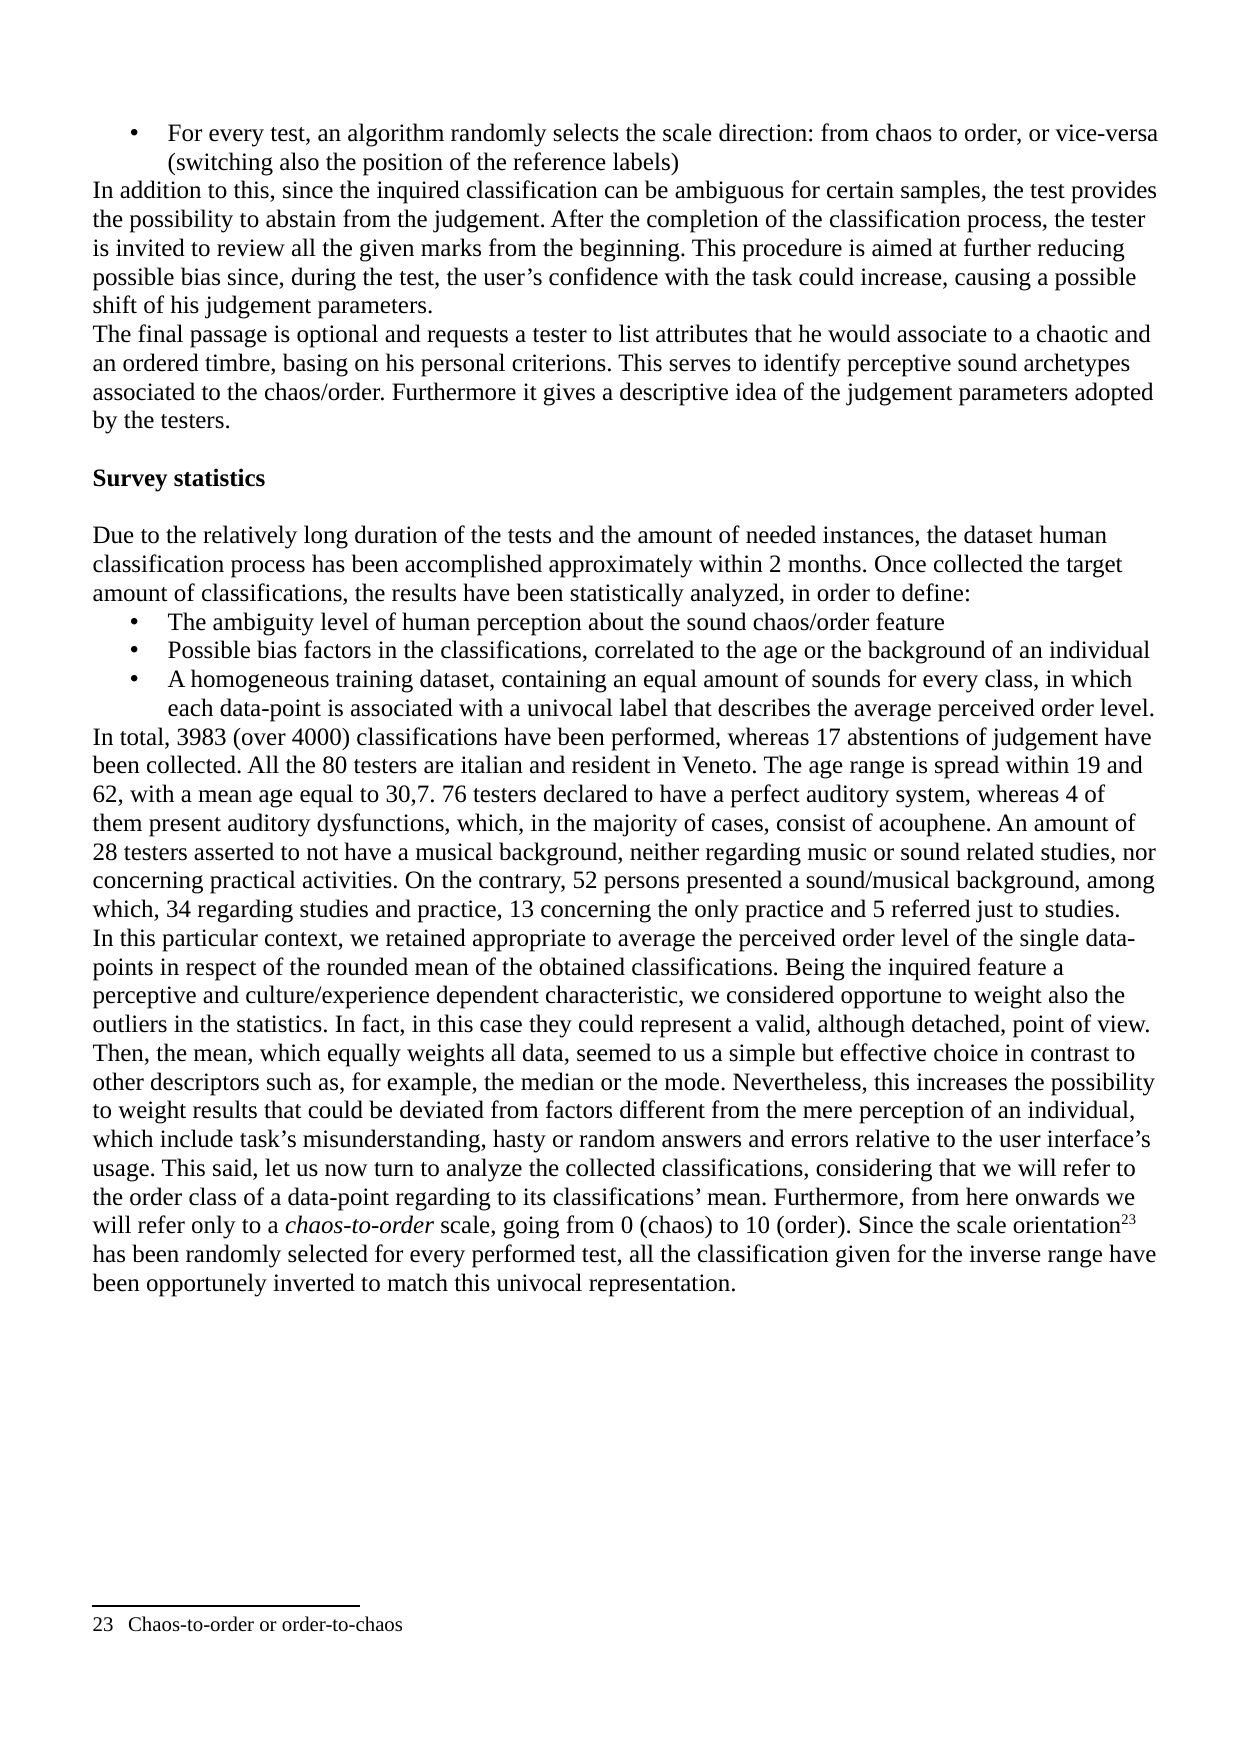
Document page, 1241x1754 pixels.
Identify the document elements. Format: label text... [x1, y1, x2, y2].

text In total, 3983 (over 4000) classifications have been performed, whereas 17 abstentions of judgement have been collected. All the 80 testers are italian and resident in Veneto. The age range is spread within 19 and 62, with a mean age equal to 30,7. 76 testers declared to have a perfect auditory system, whereas 4 of them present auditory dysfunctions, which, in the majority of cases, consist of acouphene. An amount of 28 testers asserted to not have a musical background, neither regarding music or sound related studies, nor concerning practical activities. On the contrary, 52 persons presented a sound/musical background, among which, 34 regarding studies and practice, 13 concerning the only practice and 5 referred just to studies. [92, 722, 1160, 923]
list Possible bias factors in the classifications, correlated to the age or the background of an individual [130, 636, 1160, 664]
text Survey statistics [92, 463, 1160, 492]
text In this particular context, we retained appropriate to average the perceived order level of the single data-points in respect of the rounded mean of the obtained classifications. Being the inquired feature a perceptive and culture/experience dependent characteristic, we considered opportune to weight also the outliers in the statistics. In fact, in this case they could represent a valid, although detached, point of view. Then, the mean, which equally weights all data, seemed to us a simple but effective choice in contrast to other descriptors such as, for example, the median or the mode. Nevertheless, this increases the possibility to weight results that could be deviated from factors different from the mere perception of an individual, which include task’s misunderstanding, hasty or random answers and errors relative to the user interface’s usage. This said, let us now turn to analyze the collected classifications, considering that we will refer to the order class of a data-point regarding to its classifications’ mean. Furthermore, from here onwards we will refer only to a chaos-to-order scale, going from 0 (chaos) to 10 (order). Since the scale orientation has been randomly selected for every performed test, all the classification given for the inverse range have been opportunely inverted to match this univocal representation. [92, 923, 1160, 1297]
text Chaos-to-order or order-to-chaos [92, 1612, 1160, 1636]
text The final passage is optional and requests a tester to list attributes that he would associate to a chaotic and an ordered timbre, basing on his personal criterions. This serves to identify perceptive sound archetypes associated to the chaos/order. Furthermore it gives a descriptive idea of the judgement parameters adopted by the testers. [92, 319, 1160, 434]
text In addition to this, since the inquired classification can be ambiguous for certain samples, the test provides the possibility to abstain from the judgement. After the completion of the classification process, the tester is invited to review all the given marks from the beginning. This procedure is aimed at further reducing possible bias since, during the test, the user’s confidence with the task could increase, causing a possible shift of his judgement parameters. [92, 176, 1160, 319]
text Due to the relatively long duration of the tests and the amount of needed instances, the dataset human classification process has been accomplished approximately within 2 months. Once collected the target amount of classifications, the results have been statistically analyzed, in order to define: [92, 521, 1160, 607]
list For every test, an algorithm randomly selects the scale direction: from chaos to order, or vice-versa (switching also the position of the reference labels) [130, 118, 1160, 176]
list The ambiguity level of human perception about the sound chaos/order feature [130, 607, 1160, 636]
list A homogeneous training dataset, containing an equal amount of sounds for every class, in which each data-point is associated with a univocal label that describes the average perceived order level. [130, 664, 1160, 722]
